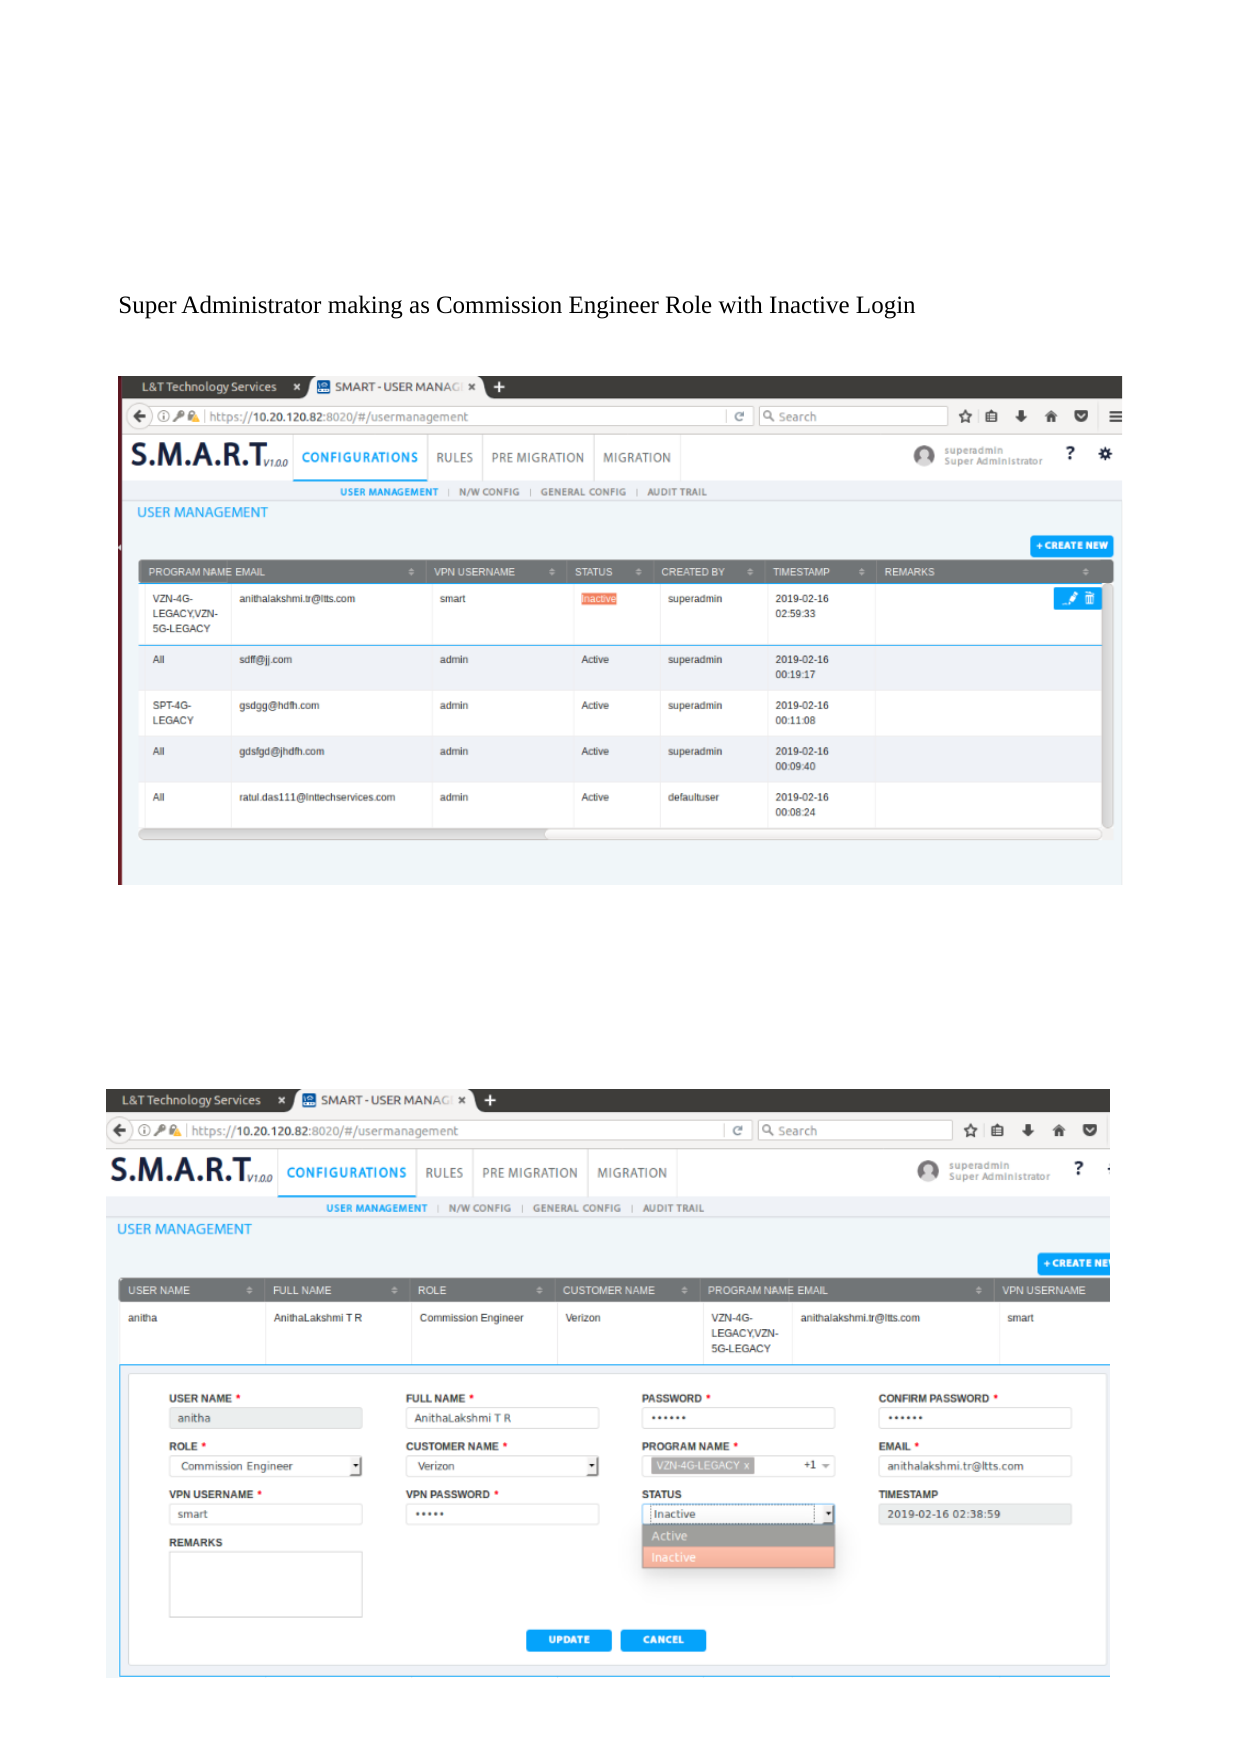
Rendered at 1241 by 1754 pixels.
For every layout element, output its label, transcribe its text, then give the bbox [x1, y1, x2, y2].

picture [118, 376, 1123, 885]
picture [106, 1089, 1110, 1678]
text Super Administrator making as Commission Engineer Role with Inactive Login [118, 291, 1122, 319]
